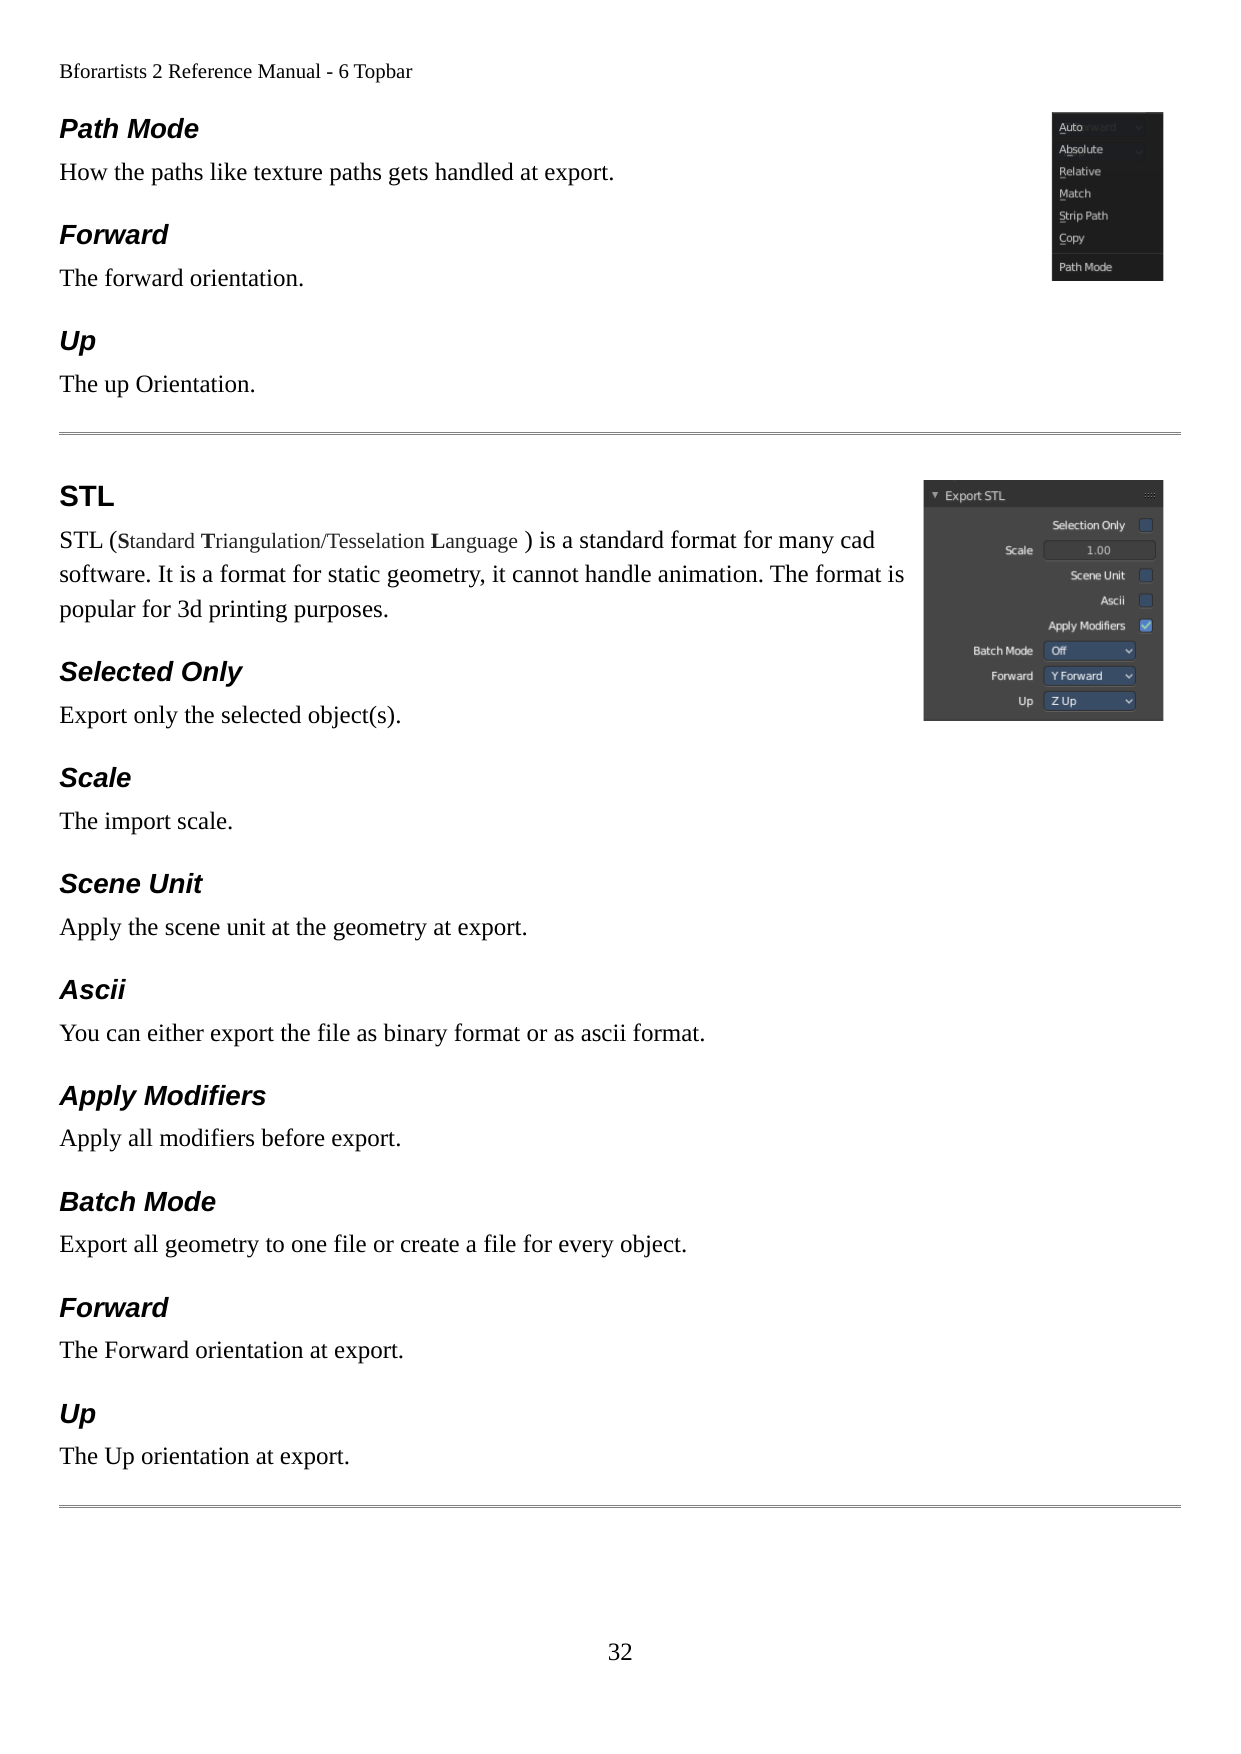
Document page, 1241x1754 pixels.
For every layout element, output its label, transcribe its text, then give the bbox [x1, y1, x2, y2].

subtitle Forward [59, 218, 1051, 250]
text The Up orientation at export. [59, 1441, 1181, 1470]
text Apply the scene unit at the geometry at export. [59, 912, 1181, 940]
text STL (Standard Triangulation/Tesselation Language ) is a standard format for many cad software. It is a format for static geometry, it cannot handle animation. The format is popular for 3d printing purposes. [59, 525, 923, 623]
subtitle STL [59, 479, 1181, 512]
text Export only the selected object(s). [59, 700, 1181, 728]
subtitle Up [59, 324, 1181, 356]
subtitle Scale [59, 761, 1181, 793]
subtitle [1164, 655, 1181, 687]
subtitle Apply Modifiers [59, 1079, 1181, 1111]
subtitle Ascii [59, 973, 1181, 1005]
text Apply all modifiers before export. [59, 1123, 1181, 1152]
text The forward orientation. [59, 263, 1181, 292]
subtitle [1164, 113, 1181, 144]
subtitle Selected Only [59, 655, 923, 687]
subtitle [1164, 218, 1181, 250]
subtitle Batch Mode [59, 1185, 1181, 1217]
text You can either export the file as binary format or as ascii format. [59, 1018, 1181, 1046]
text The Forward orientation at export. [59, 1335, 1181, 1364]
text How the paths like texture paths gets handled at export. [59, 157, 1051, 186]
subtitle Path Mode [59, 113, 1051, 144]
text The up Orientation. [59, 369, 1181, 398]
subtitle Forward [59, 1291, 1181, 1323]
text Export all geometry to one file or create a file for every object. [59, 1229, 1181, 1258]
subtitle Up [59, 1397, 1181, 1429]
picture [1051, 112, 1164, 281]
picture [923, 480, 1164, 721]
subtitle Scene Unit [59, 867, 1181, 899]
text The import scale. [59, 806, 1181, 834]
